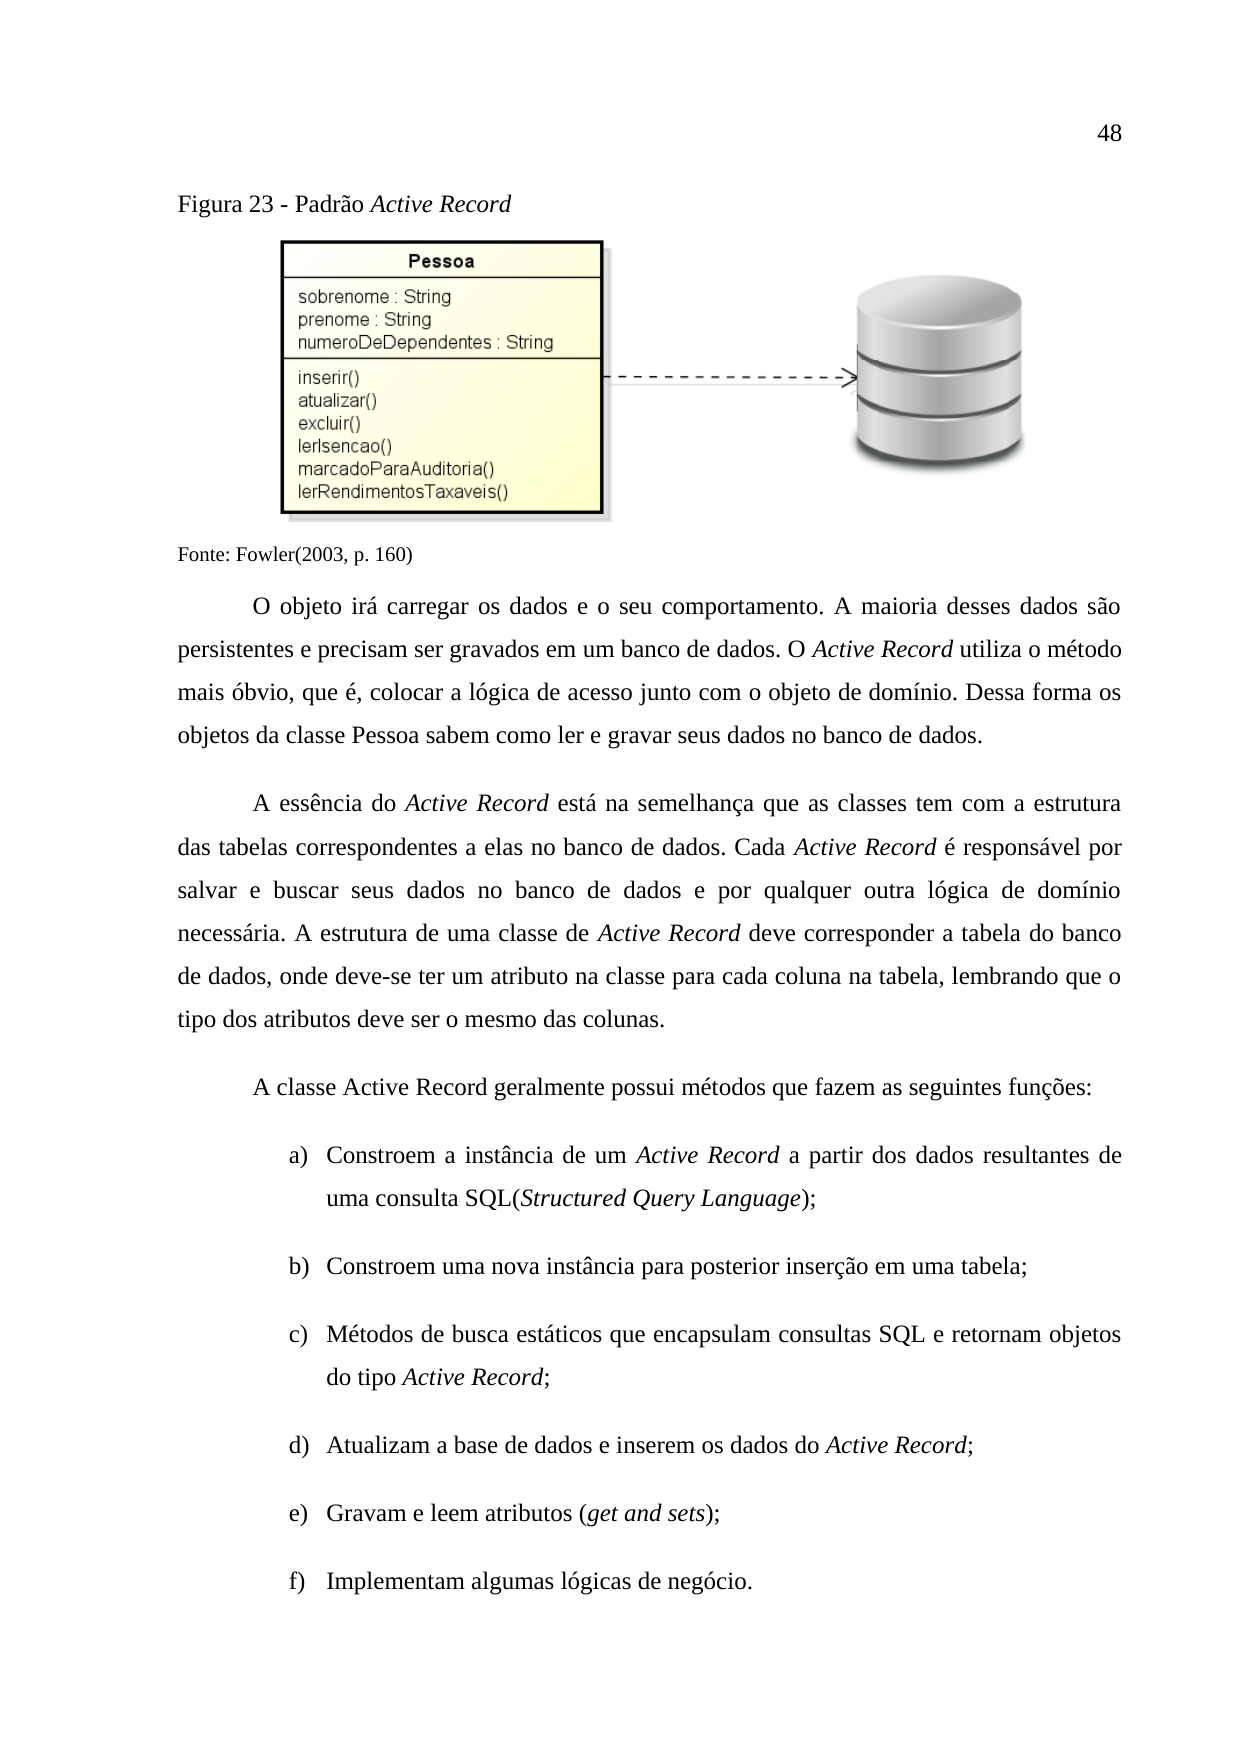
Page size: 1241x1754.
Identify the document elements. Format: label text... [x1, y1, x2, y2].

text A essência do Active Record está na semelhança que as classes tem com a estrutura das tabelas correspondentes a elas no banco de dados. Cada Active Record é responsável por salvar e buscar seus dados no banco de dados e por qualquer outra lógica de domínio necessária. A estrutura de uma classe de Active Record deve corresponder a tabela do banco de dados, onde deve-se ter um atributo na classe para cada coluna na tabela, lembrando que o tipo dos atributos deve ser o mesmo das colunas. [177, 788, 1122, 1033]
text A classe Active Record geralmente possui métodos que fazem as seguintes funções: [177, 1072, 1122, 1101]
text Figura 23 - Padrão Active Record [177, 189, 1122, 217]
list Atualizam a base de dados e inserem os dados do Active Record; [288, 1430, 1122, 1459]
picture [269, 230, 1030, 530]
list Métodos de busca estáticos que encapsulam consultas SQL e retornam objetos do tipo Active Record; [288, 1319, 1122, 1391]
list Implementam algumas lógicas de negócio. [288, 1566, 1122, 1594]
text Fonte: Fowler(2003, p. 160) [177, 542, 1122, 566]
text O objeto irá carregar os dados e o seu comportamento. A maioria desses dados são persistentes e precisam ser gravados em um banco de dados. O Active Record utiliza o método mais óbvio, que é, colocar a lógica de acesso junto com o objeto de domínio. Dessa forma os objetos da classe Pessoa sabem como ler e gravar seus dados no banco de dados. [177, 591, 1122, 749]
list Constroem uma nova instância para posterior inserção em uma tabela; [288, 1251, 1122, 1280]
list Constroem a instância de um Active Record a partir dos dados resultantes de uma consulta SQL(Structured Query Language); [288, 1140, 1122, 1212]
list Gravam e leem atributos (get and sets); [288, 1498, 1122, 1527]
